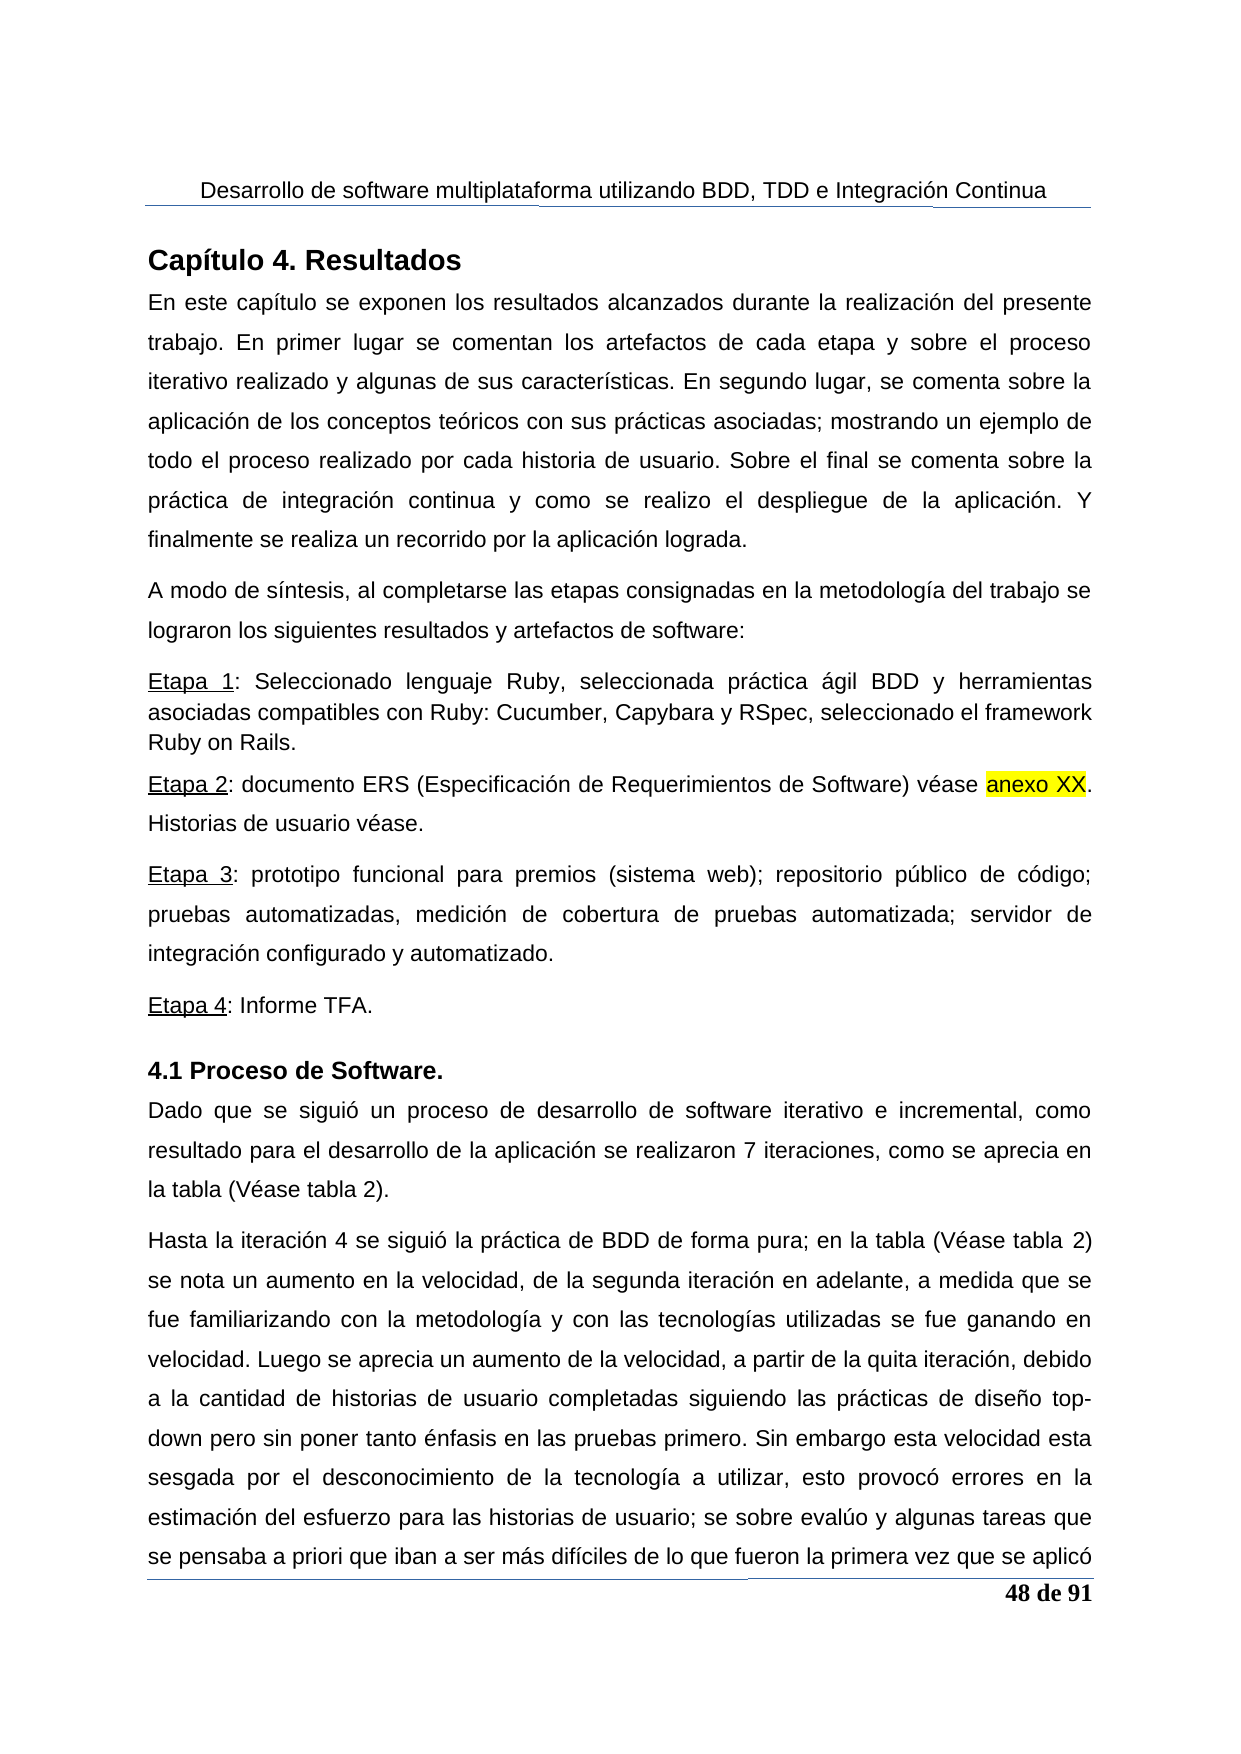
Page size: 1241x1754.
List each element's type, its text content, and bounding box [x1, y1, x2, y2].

text Etapa 2: documento ERS (Especificación de Requerimientos de Software) véase anexo XX. Historias de usuario véase. [148, 771, 1093, 836]
text A modo de síntesis, al completarse las etapas consignadas en la metodología del trabajo se lograron los siguientes resultados y artefactos de software: [148, 577, 1093, 643]
text Etapa 4: Informe TFA. [148, 992, 1093, 1018]
text Etapa 3: prototipo funcional para premios (sistema web); repositorio público de código; pruebas automatizadas, medición de cobertura de pruebas automatizada; servidor de integración configurado y automatizado. [148, 861, 1093, 967]
text Hasta la iteración 4 se siguió la práctica de BDD de forma pura; en la tabla (Véase tabla 2) se nota un aumento en la velocidad, de la segunda iteración en adelante, a medida que se fue familiarizando con la metodología y con las tecnologías utilizadas se fue ganando en velocidad. Luego se aprecia un aumento de la velocidad, a partir de la quita iteración, debido a la cantidad de historias de usuario completadas siguiendo las prácticas de diseño top-down pero sin poner tanto énfasis en las pruebas primero. Sin embargo esta velocidad esta sesgada por el desconocimiento de la tecnología a utilizar, esto provocó errores en la estimación del esfuerzo para las historias de usuario; se sobre evalúo y algunas tareas que se pensaba a priori que iban a ser más difíciles de lo que fueron la primera vez que se aplicó [148, 1227, 1093, 1570]
list Etapa 1: Seleccionado lenguaje Ruby, seleccionada práctica ágil BDD y herramientas asociadas compatibles con Ruby: Cucumber, Capybara y RSpec, seleccionado el framework Ruby on Rails. [148, 668, 1093, 755]
subtitle 4.1 Proceso de Software. [148, 1056, 1093, 1085]
text En este capítulo se exponen los resultados alcanzados durante la realización del presente trabajo. En primer lugar se comentan los artefactos de cada etapa y sobre el proceso iterativo realizado y algunas de sus características. En segundo lugar, se comenta sobre la aplicación de los conceptos teóricos con sus prácticas asociadas; mostrando un ejemplo de todo el proceso realizado por cada historia de usuario. Sobre el final se comenta sobre la práctica de integración continua y como se realizo el despliegue de la aplicación. Y finalmente se realiza un recorrido por la aplicación lograda. [148, 289, 1093, 553]
subtitle Capítulo 4. Resultados [148, 243, 1093, 277]
text Dado que se siguió un proceso de desarrollo de software iterativo e incremental, como resultado para el desarrollo de la aplicación se realizaron 7 iteraciones, como se aprecia en la tabla (Véase tabla 2). [148, 1097, 1093, 1203]
